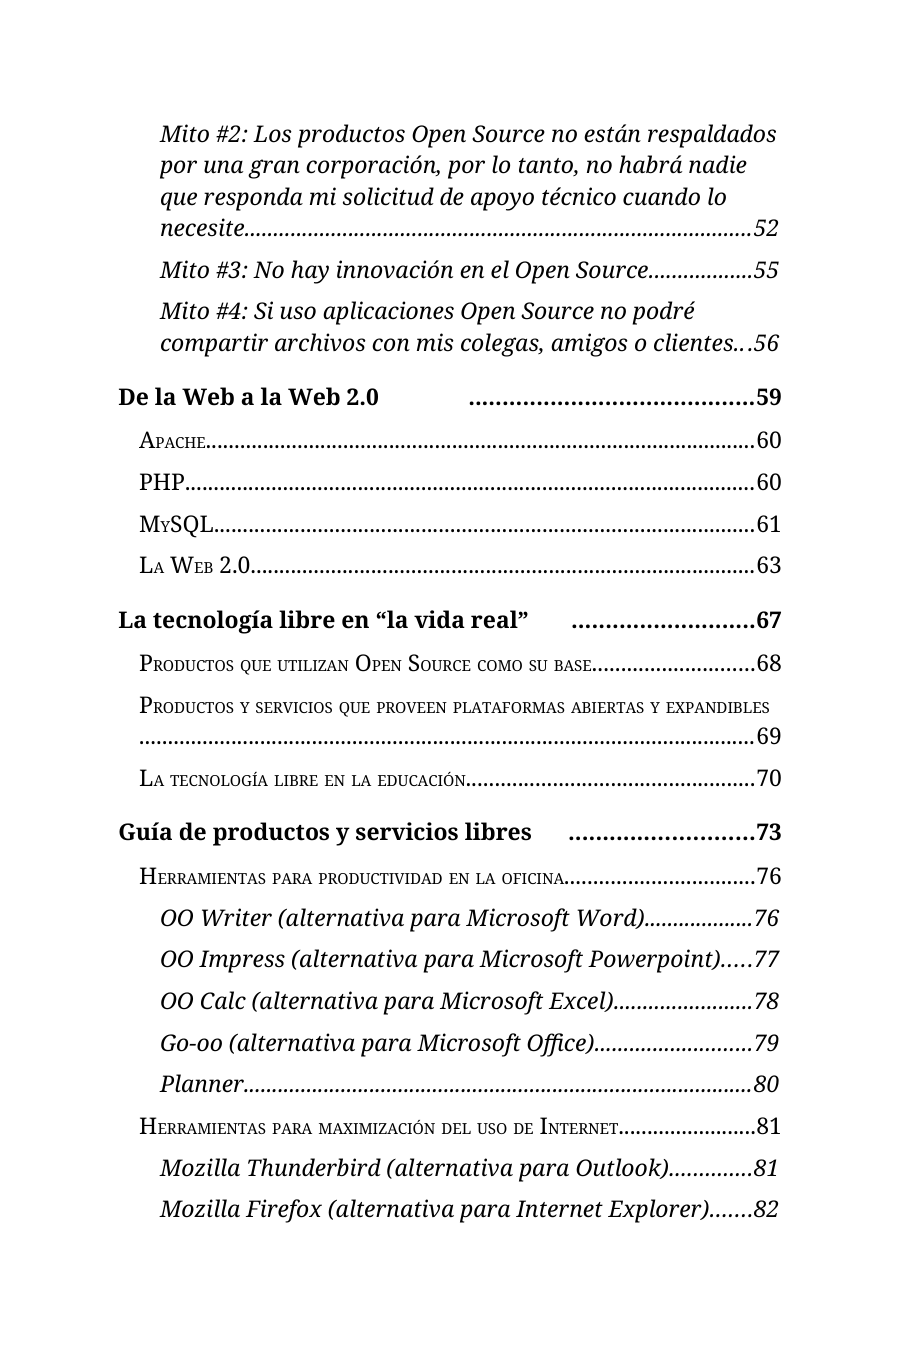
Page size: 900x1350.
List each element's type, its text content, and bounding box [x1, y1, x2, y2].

text De la Web a la Web 2.0 59 [118, 381, 782, 412]
text Planner 80 [160, 1068, 782, 1099]
text La tecnología libre en “la vida real” 67 [118, 603, 782, 635]
text MySQL 61 [139, 508, 782, 539]
text Herramientas para maximización del uso de Internet 81 [139, 1110, 782, 1141]
text Apache 60 [139, 424, 782, 456]
text Herramientas para productividad en la oficina 76 [139, 860, 782, 891]
text Mozilla Firefox (alternativa para Internet Explorer) 82 [160, 1193, 782, 1224]
text Productos y servicios que proveen plataformas abiertas y expandibles 69 [139, 689, 782, 751]
text Mito #2: Los productos Open Source no están respaldados por una gran corporación, por lo tanto, no habrá nadie que responda mi solicitud de apoyo técnico cuando lo necesite. 52 [160, 118, 782, 243]
text OO Impress (alternativa para Microsoft Powerpoint) 77 [160, 943, 782, 974]
text Mito #3: No hay innovación en el Open Source. 55 [160, 253, 782, 285]
text OO Calc (alternativa para Microsoft Excel) 78 [160, 985, 782, 1016]
text PHP 60 [139, 466, 782, 497]
text Productos que utilizan Open Source como su base 68 [139, 647, 782, 678]
text Guía de productos y servicios libres 73 [118, 816, 782, 847]
text Mito #4: Si uso aplicaciones Open Source no podré compartir archivos con mis colegas, amigos o clientes. 56 [160, 295, 782, 358]
text La tecnología libre en la educación 70 [139, 762, 782, 793]
text La Web 2.0 63 [139, 549, 782, 581]
text OO Writer (alternativa para Microsoft Word) 76 [160, 901, 782, 933]
text Go-oo (alternativa para Microsoft Office) 79 [160, 1026, 782, 1058]
text Mozilla Thunderbird (alternativa para Outlook) 81 [160, 1151, 782, 1183]
